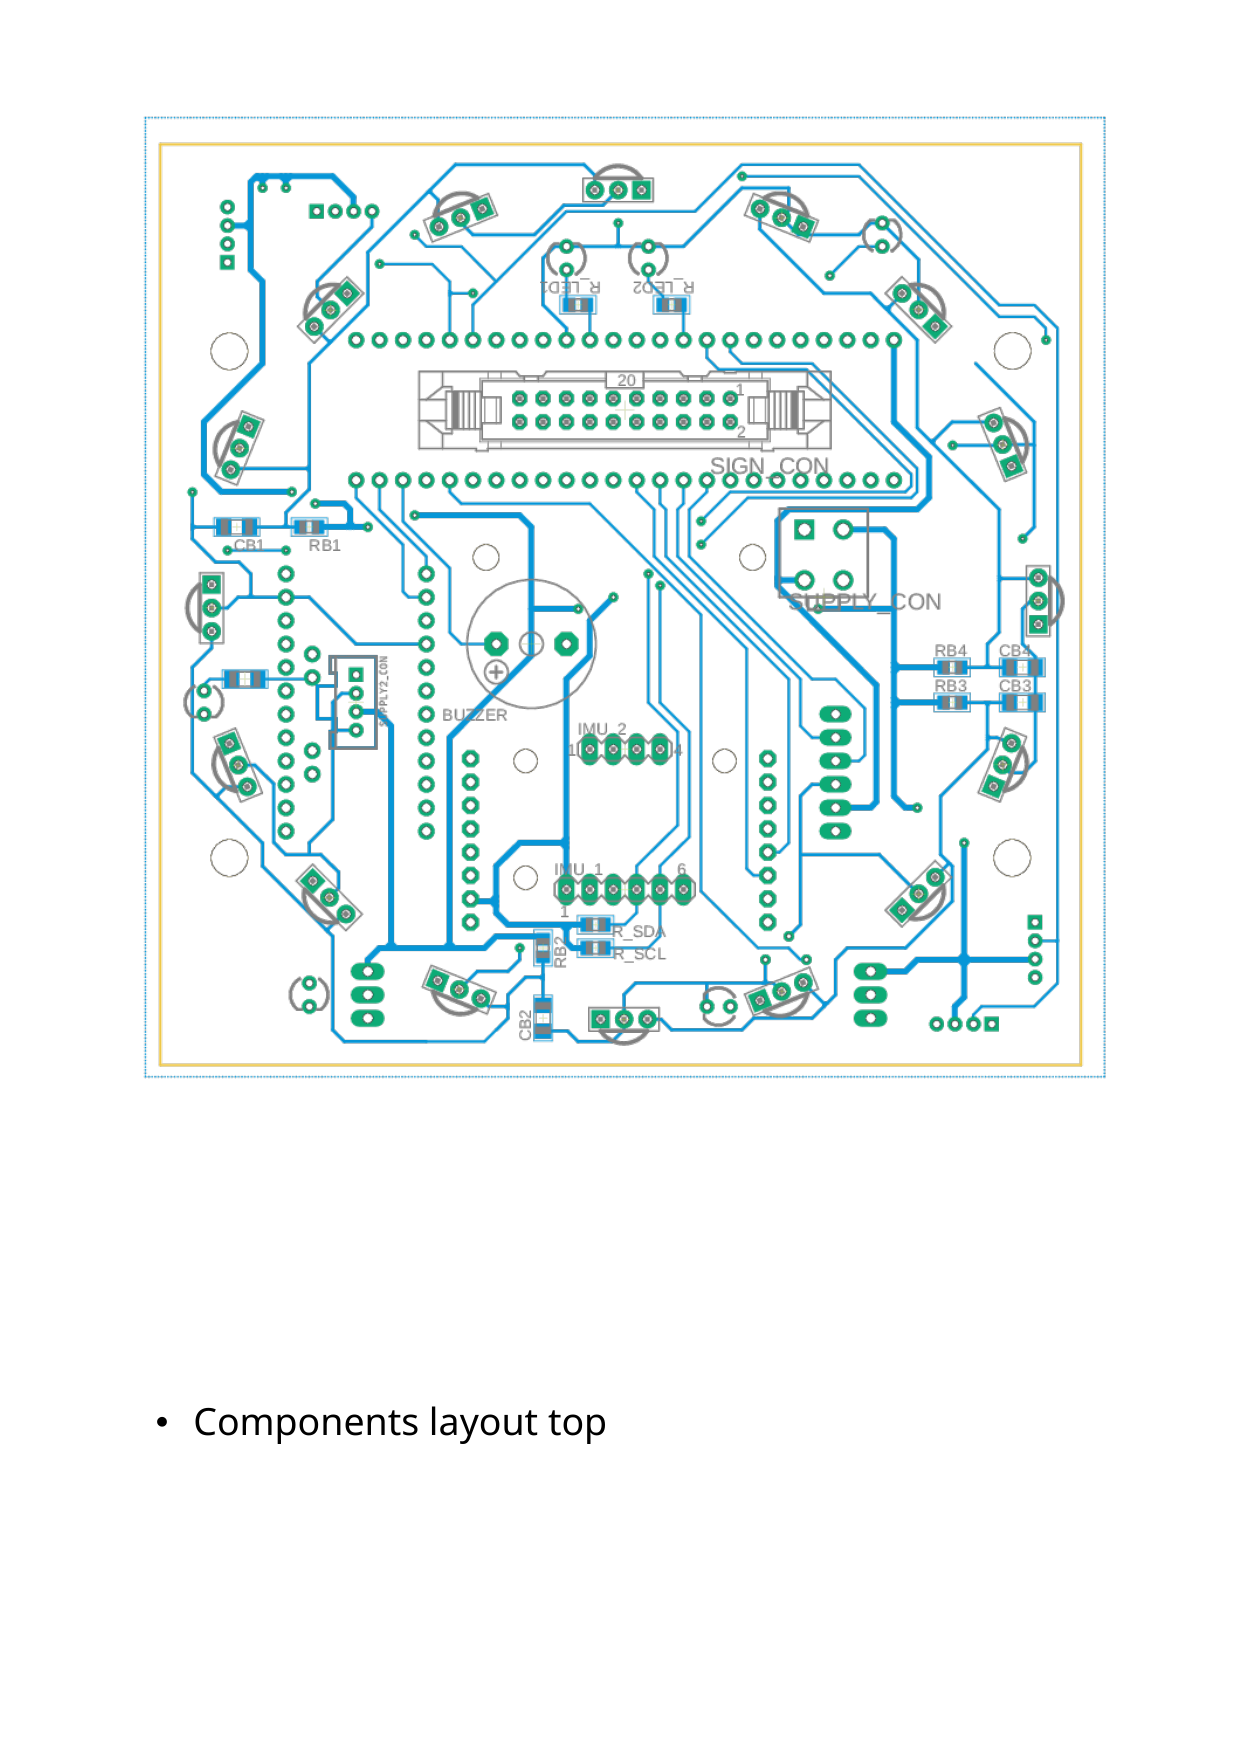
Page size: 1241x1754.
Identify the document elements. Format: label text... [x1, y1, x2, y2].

picture [118, 90, 1123, 1095]
list Components layout top [156, 1395, 1122, 1446]
